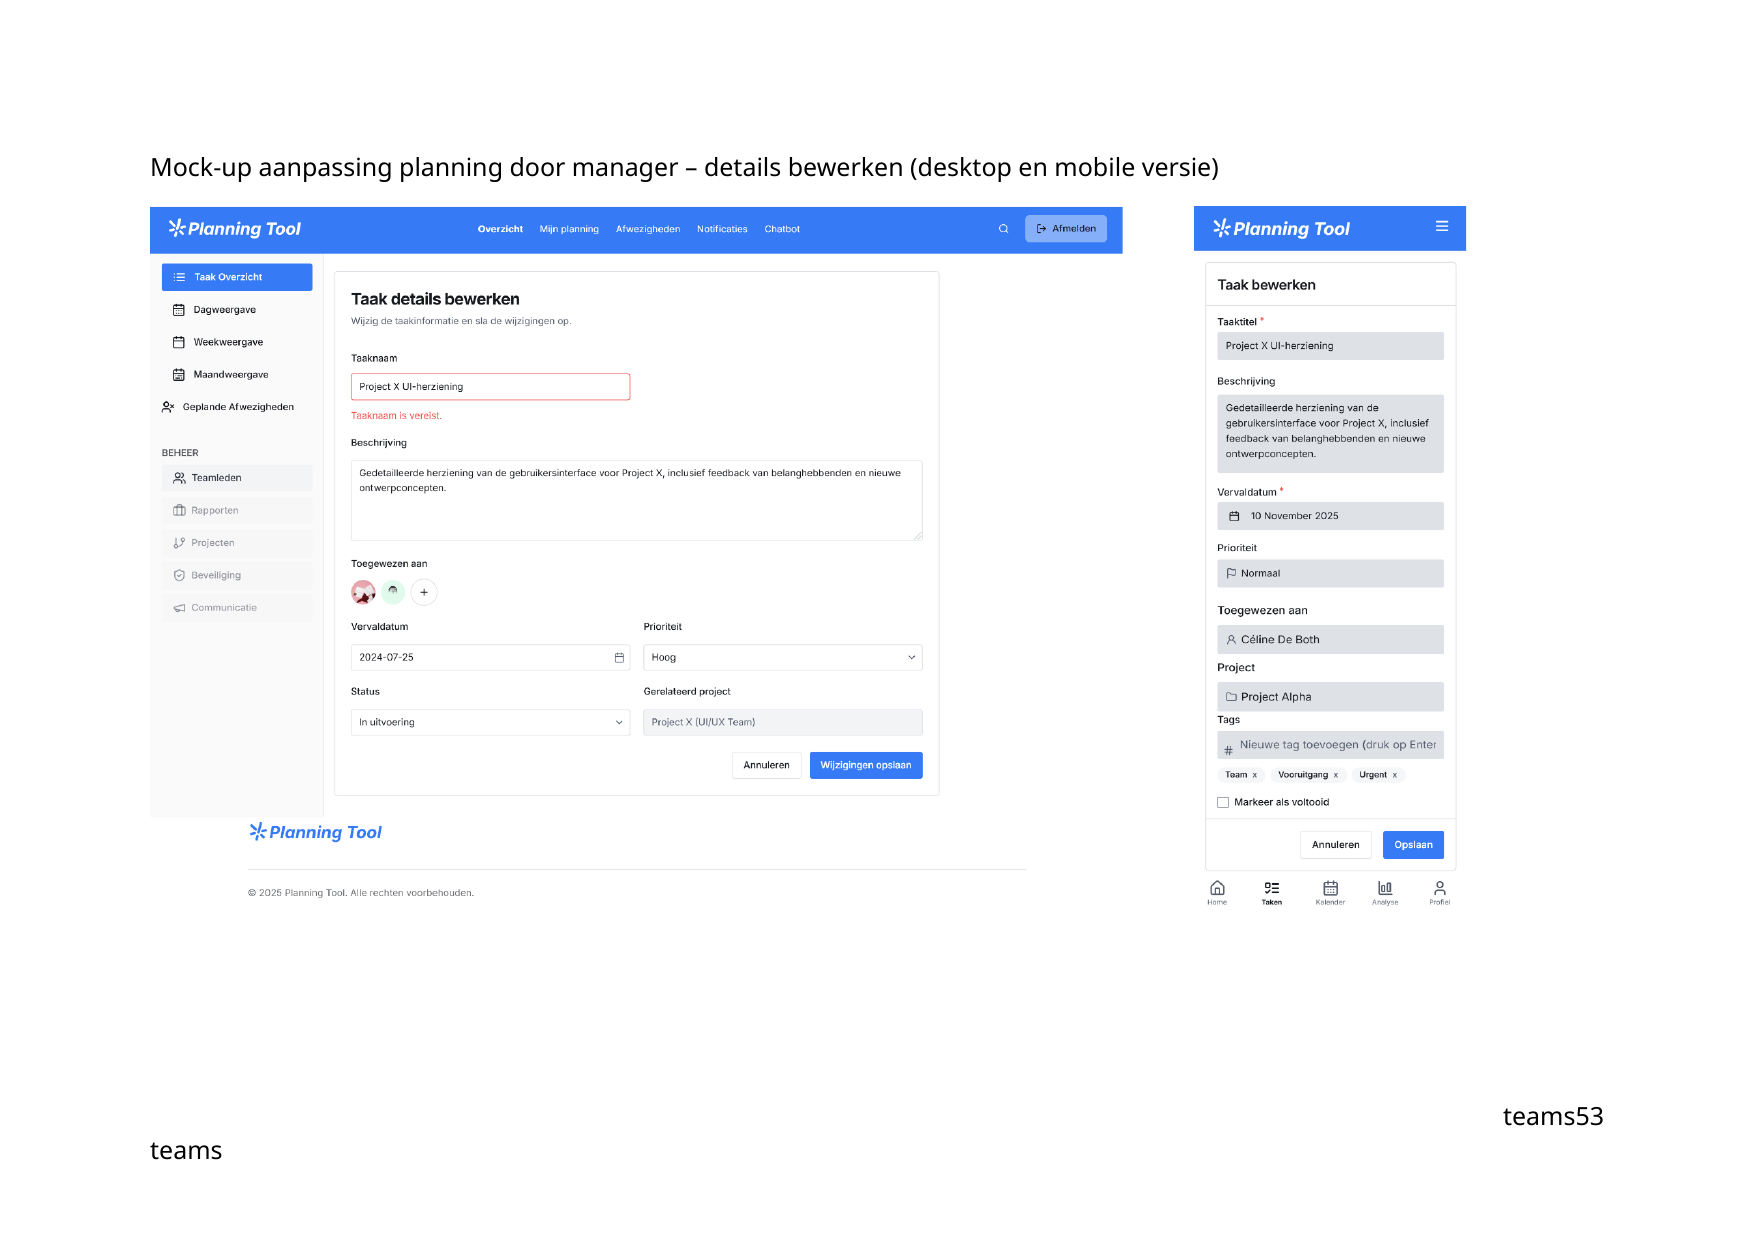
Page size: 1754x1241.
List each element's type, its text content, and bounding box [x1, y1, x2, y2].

picture [150, 206, 1123, 915]
text Mock-up aanpassing planning door manager – details bewerken (desktop en mobile versie) [150, 150, 1604, 184]
picture [1194, 206, 1467, 915]
